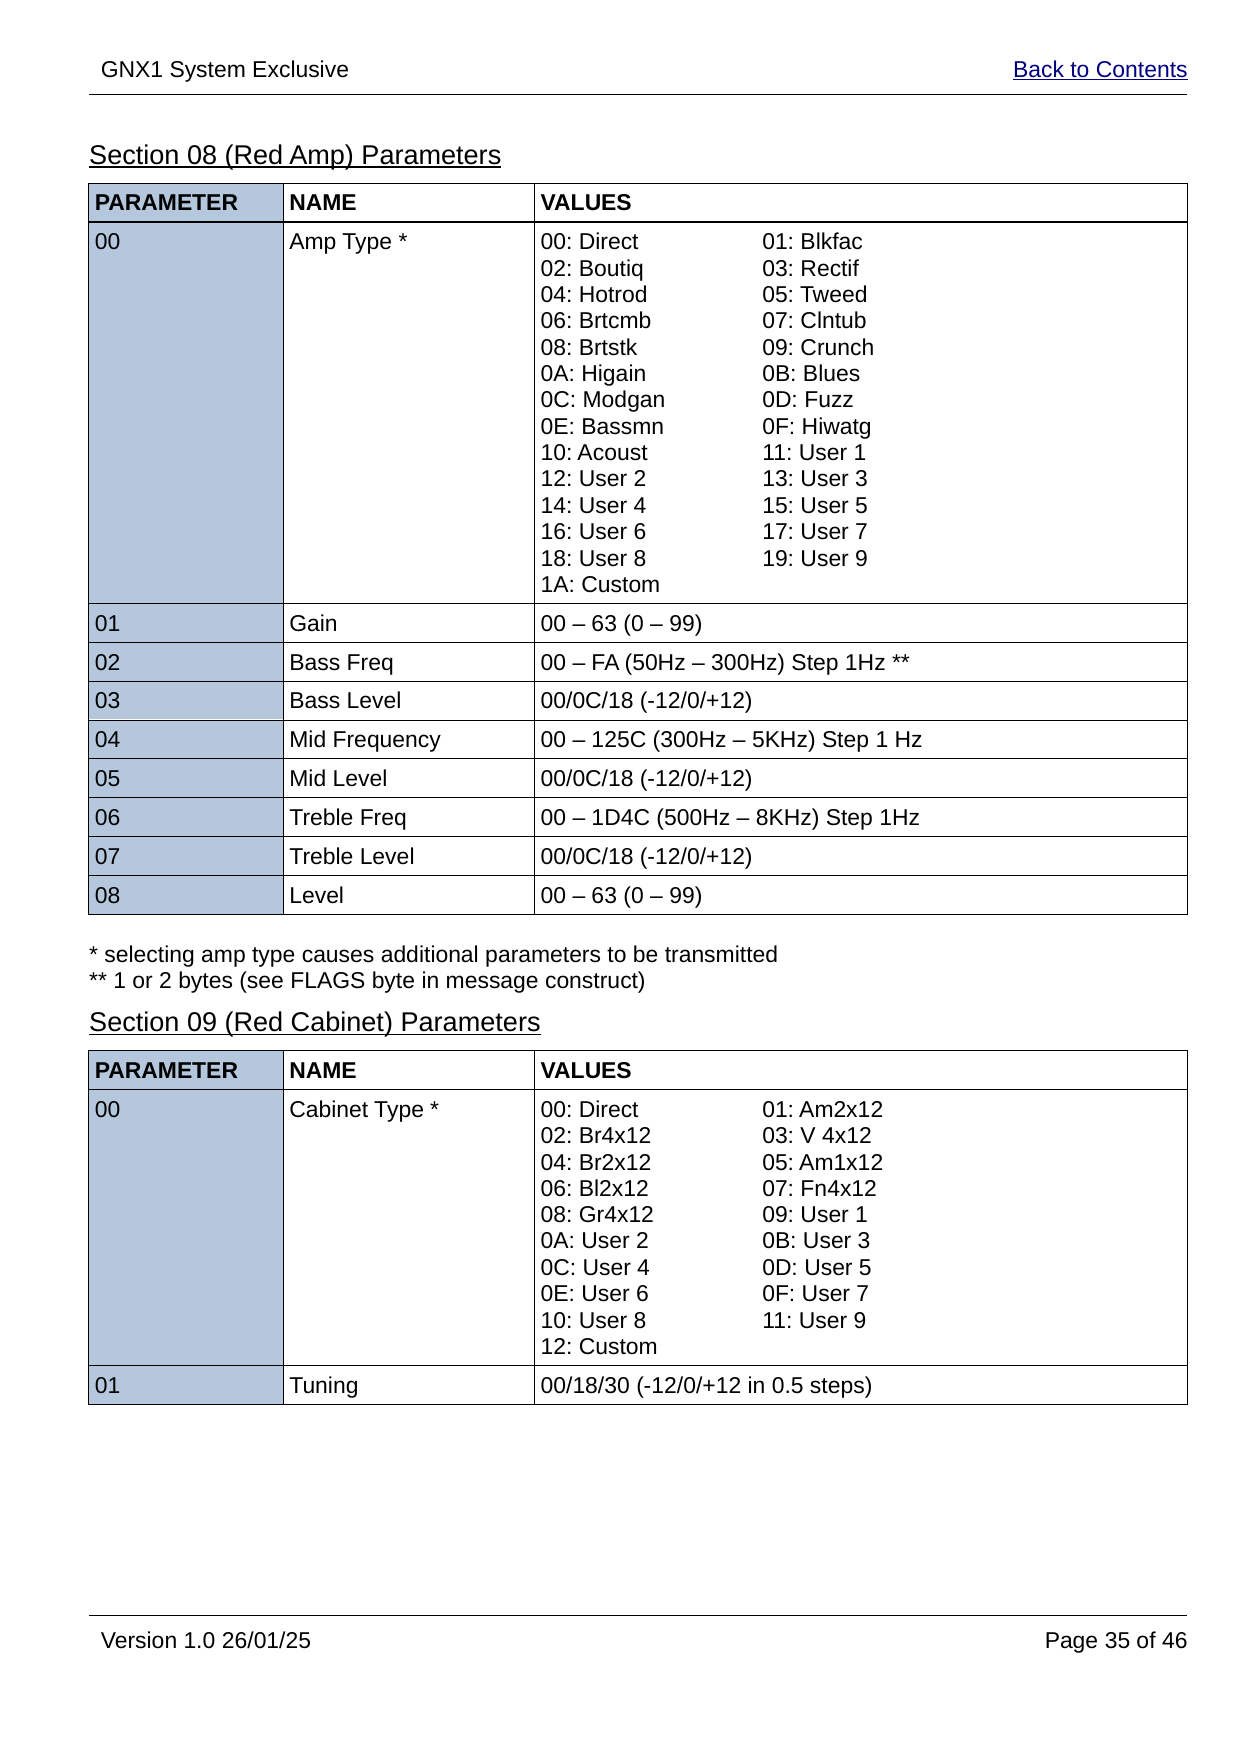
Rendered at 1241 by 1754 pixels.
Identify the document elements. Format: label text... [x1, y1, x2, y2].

table_header PARAMETER [89, 184, 283, 221]
table_header PARAMETER [89, 1051, 283, 1089]
table_cell 00 [89, 1090, 283, 1365]
table_cell Tuning [284, 1366, 534, 1404]
subtitle Section 09 (Red Cabinet) Parameters [89, 1006, 1187, 1038]
table_cell Cabinet Type * [284, 1090, 534, 1365]
table_cell 08 [89, 876, 283, 914]
table_cell 00 – FA (50Hz – 300Hz) Step 1Hz ** [535, 643, 1187, 681]
table_header VALUES [535, 1051, 1187, 1089]
table_header NAME [284, 1051, 534, 1089]
table_cell 05 [89, 759, 283, 797]
table_cell 00: Direct 01: Blkfac 02: Boutiq 03: Rectif 04: Hotrod 05: Tweed 06: Brtcmb 07: Clntub 08: Brtstk 09: Crunch 0A: Higain 0B: Blues 0C: Modgan 0D: Fuzz 0E: Bassmn 0F: Hiwatg 10: Acoust 11: User 1 12: User 2 13: User 3 14: User 4 15: User 5 16: User 6 17: User 7 18: User 8 19: User 9 1A: Custom [535, 223, 1187, 603]
table_cell 00/0C/18 (-12/0/+12) [535, 837, 1187, 875]
table_cell 00/18/30 (-12/0/+12 in 0.5 steps) [535, 1366, 1187, 1404]
table_header NAME [284, 184, 534, 221]
table_cell Gain [284, 604, 534, 642]
table_cell 00/0C/18 (-12/0/+12) [535, 682, 1187, 719]
table_cell Treble Freq [284, 798, 534, 836]
table_cell 00 – 63 (0 – 99) [535, 604, 1187, 642]
table_cell 00 [89, 223, 283, 603]
table_cell 00: Direct 01: Am2x12 02: Br4x12 03: V 4x12 04: Br2x12 05: Am1x12 06: Bl2x12 07: Fn4x12 08: Gr4x12 09: User 1 0A: User 2 0B: User 3 0C: User 4 0D: User 5 0E: User 6 0F: User 7 10: User 8 11: User 9 12: Custom [535, 1090, 1187, 1365]
table_cell 04 [89, 721, 283, 758]
table_cell Amp Type * [284, 223, 534, 603]
table_cell Bass Freq [284, 643, 534, 681]
text * selecting amp type causes additional parameters to be transmitted [89, 941, 1187, 967]
table_cell 06 [89, 798, 283, 836]
table_cell 01 [89, 604, 283, 642]
table_cell Bass Level [284, 682, 534, 719]
table_cell Treble Level [284, 837, 534, 875]
table_cell 02 [89, 643, 283, 681]
table_header VALUES [535, 184, 1187, 221]
table_cell 07 [89, 837, 283, 875]
text ** 1 or 2 bytes (see FLAGS byte in message construct) [89, 967, 1187, 994]
table_cell 00 – 125C (300Hz – 5KHz) Step 1 Hz [535, 721, 1187, 758]
table_cell 01 [89, 1366, 283, 1404]
table_cell 00 – 1D4C (500Hz – 8KHz) Step 1Hz [535, 798, 1187, 836]
table_cell 00 – 63 (0 – 99) [535, 876, 1187, 914]
subtitle Section 08 (Red Amp) Parameters [89, 139, 1187, 170]
table_cell Mid Level [284, 759, 534, 797]
table_cell 03 [89, 682, 283, 719]
table_cell Mid Frequency [284, 721, 534, 758]
table_cell 00/0C/18 (-12/0/+12) [535, 759, 1187, 797]
table_cell Level [284, 876, 534, 914]
